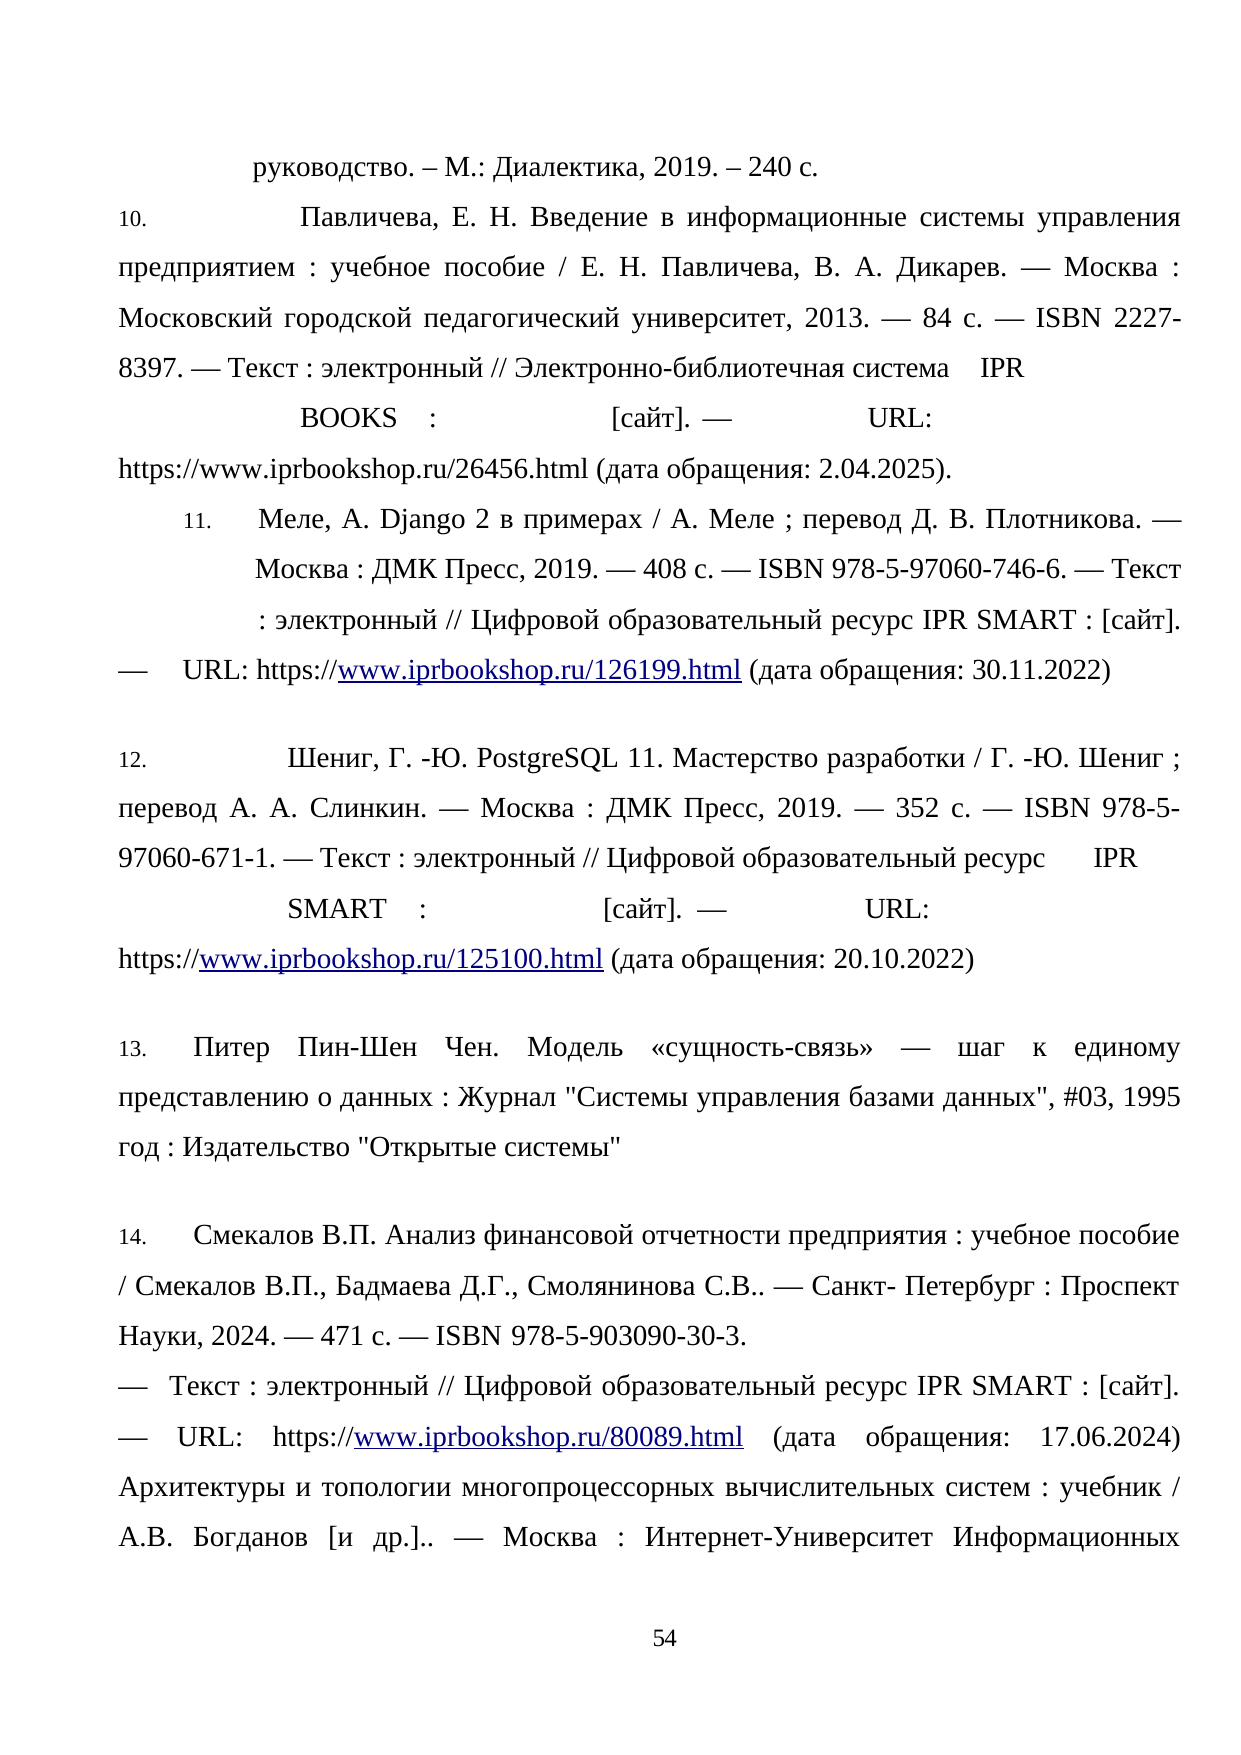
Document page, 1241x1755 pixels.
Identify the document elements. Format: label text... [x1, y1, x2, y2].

list Шениг, Г. -Ю. PostgreSQL 11. Мастерство разработки / Г. -Ю. Шениг ; перевод А. А. Слинкин. — Москва : ДМК Пресс, 2019. — 352 c. — ISBN 978-5-97060-671-1. — Текст : электронный // Цифровой образовательный ресурс IPR SMART : [сайт]. — URL: https://www.iprbookshop.ru/125100.html (дата обращения: 20.10.2022) [118, 740, 1181, 974]
list Текст : электронный // Цифровой образовательный ресурс IPR SMART : [сайт]. — URL: https://www.iprbookshop.ru/80089.html (дата обращения: 17.06.2024) Архитектуры и топологии многопроцессорных вычислительных систем : учебник / А.В. Богданов [и др.].. — Москва : Интернет-Университет Информационных [118, 1368, 1181, 1553]
list Смекалов В.П. Анализ финансовой отчетности предприятия : учебное пособие / Смекалов В.П., Бадмаева Д.Г., Смолянинова С.В.. — Санкт- Петербург : Проспект Науки, 2024. — 471 c. — ISBN 978-5-903090-30-3. [118, 1217, 1181, 1351]
list Питер Пин-Шен Чен. Модель «сущность-связь» — шаг к единому представлению о данных : Журнал "Системы управления базами данных", #03, 1995 год : Издательство "Открытые системы" [118, 1029, 1182, 1163]
list Павличева, Е. Н. Введение в информационные системы управления предприятием : учебное пособие / Е. Н. Павличева, В. А. Дикарев. — Москва : Московский городской педагогический университет, 2013. — 84 с. — ISBN 2227-8397. — Текст : электронный // Электронно-библиотечная система IPR BООKS : [сайт]. — URL: https://www.iprbооkshоp.ru/26456.html (дата обращения: 2.04.2025). [118, 199, 1182, 484]
text : электронный // Цифровой образовательный ресурс IPR SMART : [сайт]. [118, 602, 1181, 635]
list URL: https://www.iprbookshop.ru/126199.html (дата обращения: 30.11.2022) [118, 652, 1181, 686]
list Меле, А. Django 2 в примерах / А. Меле ; перевод Д. В. Плотникова. — Москва : ДМК Пресс, 2019. — 408 c. — ISBN 978-5-97060-746-6. — Текст [118, 501, 1181, 585]
text руководство. – М.: Диалектика, 2019. – 240 с. [252, 149, 1241, 182]
